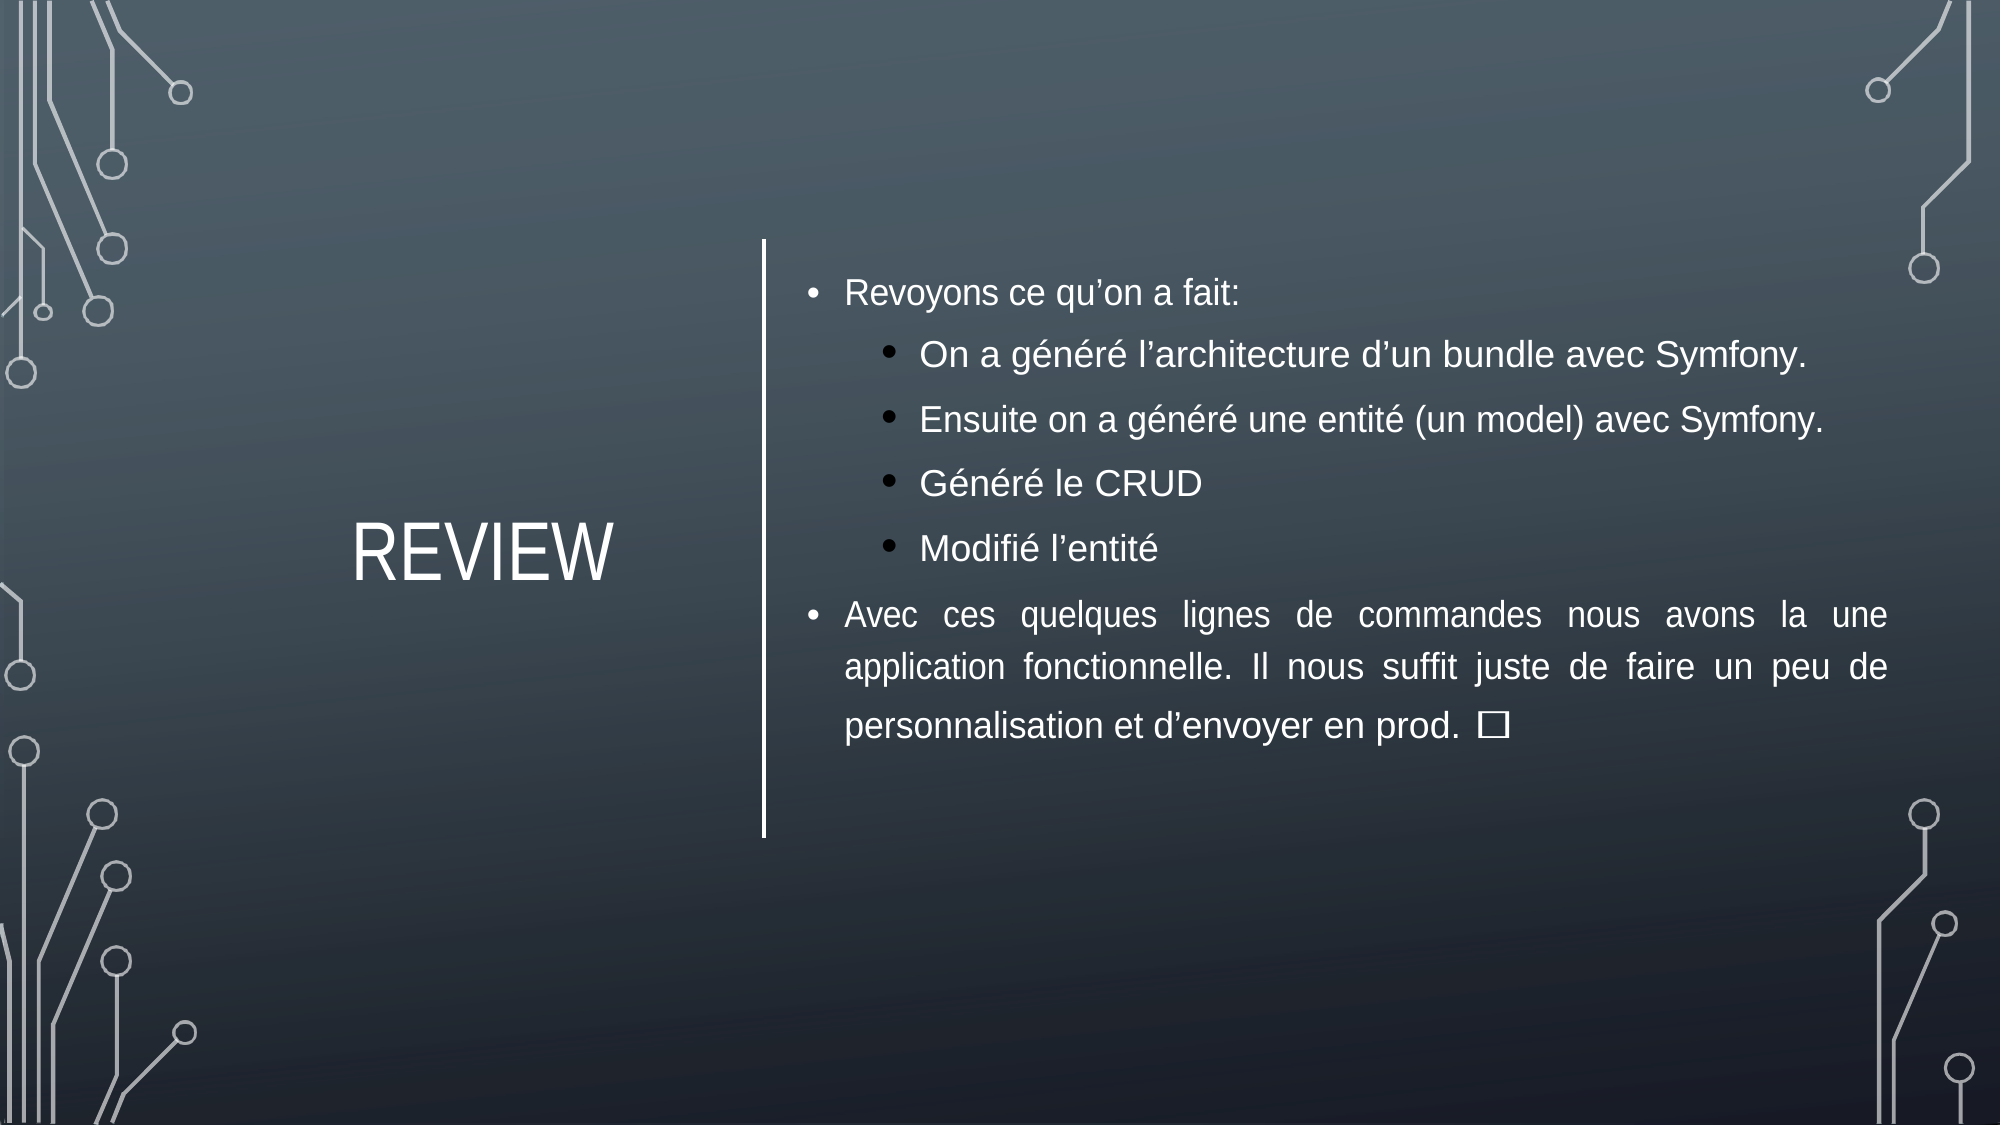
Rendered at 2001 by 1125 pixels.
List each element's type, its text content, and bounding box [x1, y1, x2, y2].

list Revoyons ce qu’on a fait: [807, 270, 1971, 313]
text REVIEW [351, 502, 618, 598]
list Généré le CRUD [882, 453, 1971, 507]
list On a généré l’architecture d’un bundle avec Symfony. [882, 324, 1971, 378]
list Avec ces quelques lignes de commandes nous avons la une application fonctionnelle. Il nous suffit juste de faire un peu de personnalisation et d’envoyer en prod.  [807, 592, 1889, 749]
list Modifié l’entité [882, 517, 1971, 571]
list Ensuite on a généré une entité (un model) avec Symfony. [882, 388, 1971, 442]
picture [0, 0, 2000, 1125]
